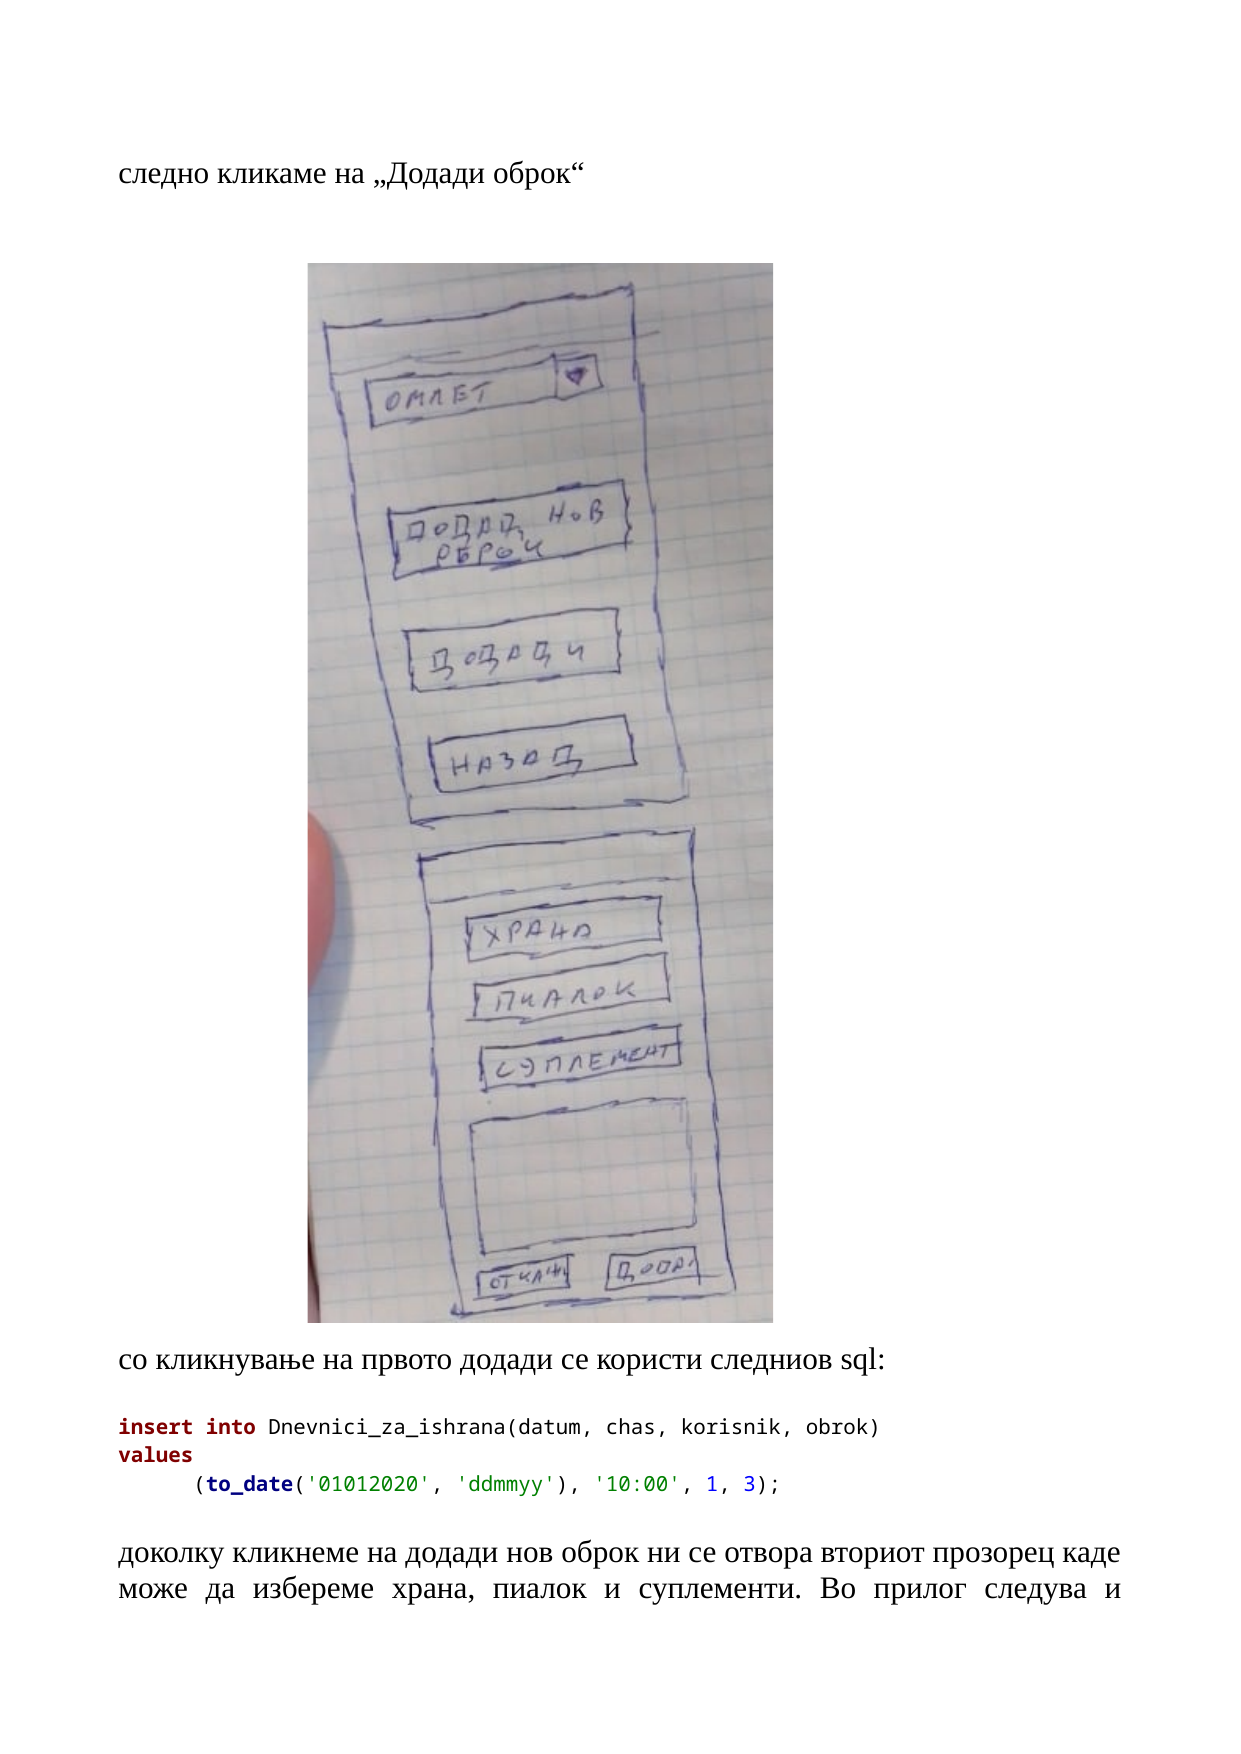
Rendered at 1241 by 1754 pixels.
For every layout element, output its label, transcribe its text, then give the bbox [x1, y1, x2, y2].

text со кликнување на првото додади се користи следниов sql: [118, 1340, 1122, 1376]
text доколку кликнеме на додади нов оброк ни се отвора вториот прозорец каде може да избереме храна, пиалок и суплементи. Во прилог следува и [118, 1533, 1122, 1605]
text следно кликаме на „Додади оброк“ [118, 154, 1122, 190]
text (to_date('01012020', 'ddmmyy'), '10:00', 1, 3); [118, 1469, 1122, 1497]
text values [118, 1440, 1122, 1469]
text insert into Dnevnici_za_ishrana(datum, chas, korisnik, obrok) [118, 1412, 1122, 1440]
picture [307, 263, 774, 1323]
